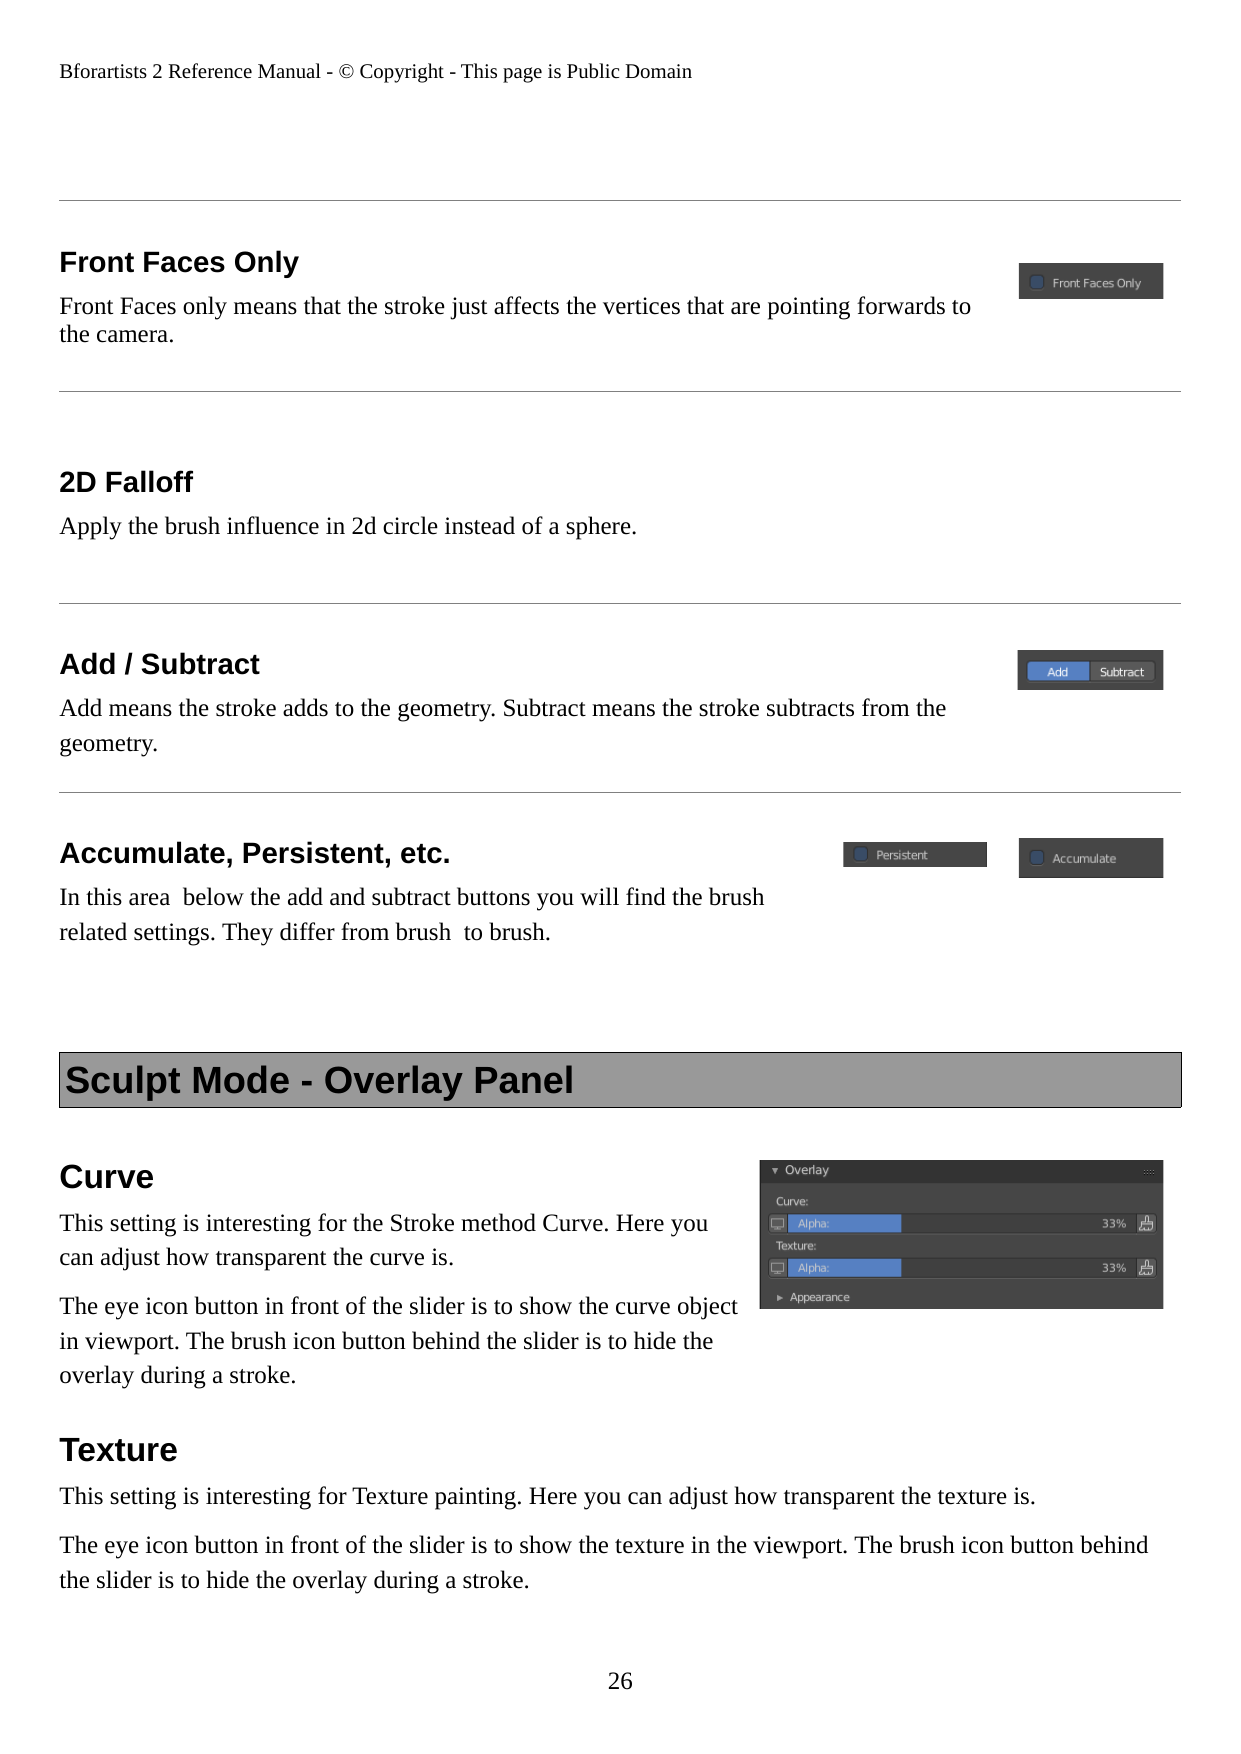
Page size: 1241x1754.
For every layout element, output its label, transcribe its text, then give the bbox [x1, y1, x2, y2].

subtitle Curve [59, 1157, 1181, 1195]
subtitle Accumulate, Persistent, etc. [59, 836, 1181, 869]
subtitle Front Faces Only [59, 244, 1181, 278]
subtitle Add / Subtract [59, 647, 1181, 681]
text Apply the brush influence in 2d circle instead of a sphere. [59, 511, 1181, 539]
subtitle Texture [59, 1430, 1181, 1469]
text The eye icon button in front of the slider is to show the texture in the viewport. The brush icon button behind the slider is to hide the overlay during a stroke. [59, 1531, 1181, 1594]
text This setting is interesting for Texture painting. Here you can adjust how transparent the texture is. [59, 1481, 1181, 1510]
picture [759, 1160, 1164, 1309]
picture [1017, 650, 1164, 690]
text In this area below the add and subtract buttons you will find the brush related settings. They differ from brush to brush. [59, 882, 1181, 945]
text The eye icon button in front of the slider is to show the curve object in viewport. The brush icon button behind the slider is to hide the overlay during a stroke. [59, 1291, 1181, 1389]
text Front Faces only means that the stroke just affects the vertices that are pointing forwards to the camera. [59, 291, 1181, 348]
subtitle 2D Falloff [59, 464, 1181, 498]
table_header Sculpt Mode - Overlay Panel [60, 1053, 1181, 1107]
text This setting is interesting for the Stroke method Curve. Here you can adjust how transparent the curve is. [59, 1208, 759, 1271]
text Add means the stroke adds to the geometry. Subtract means the stroke subtracts from the geometry. [59, 693, 1181, 757]
picture [1018, 838, 1164, 878]
picture [843, 842, 987, 867]
picture [1018, 263, 1164, 299]
